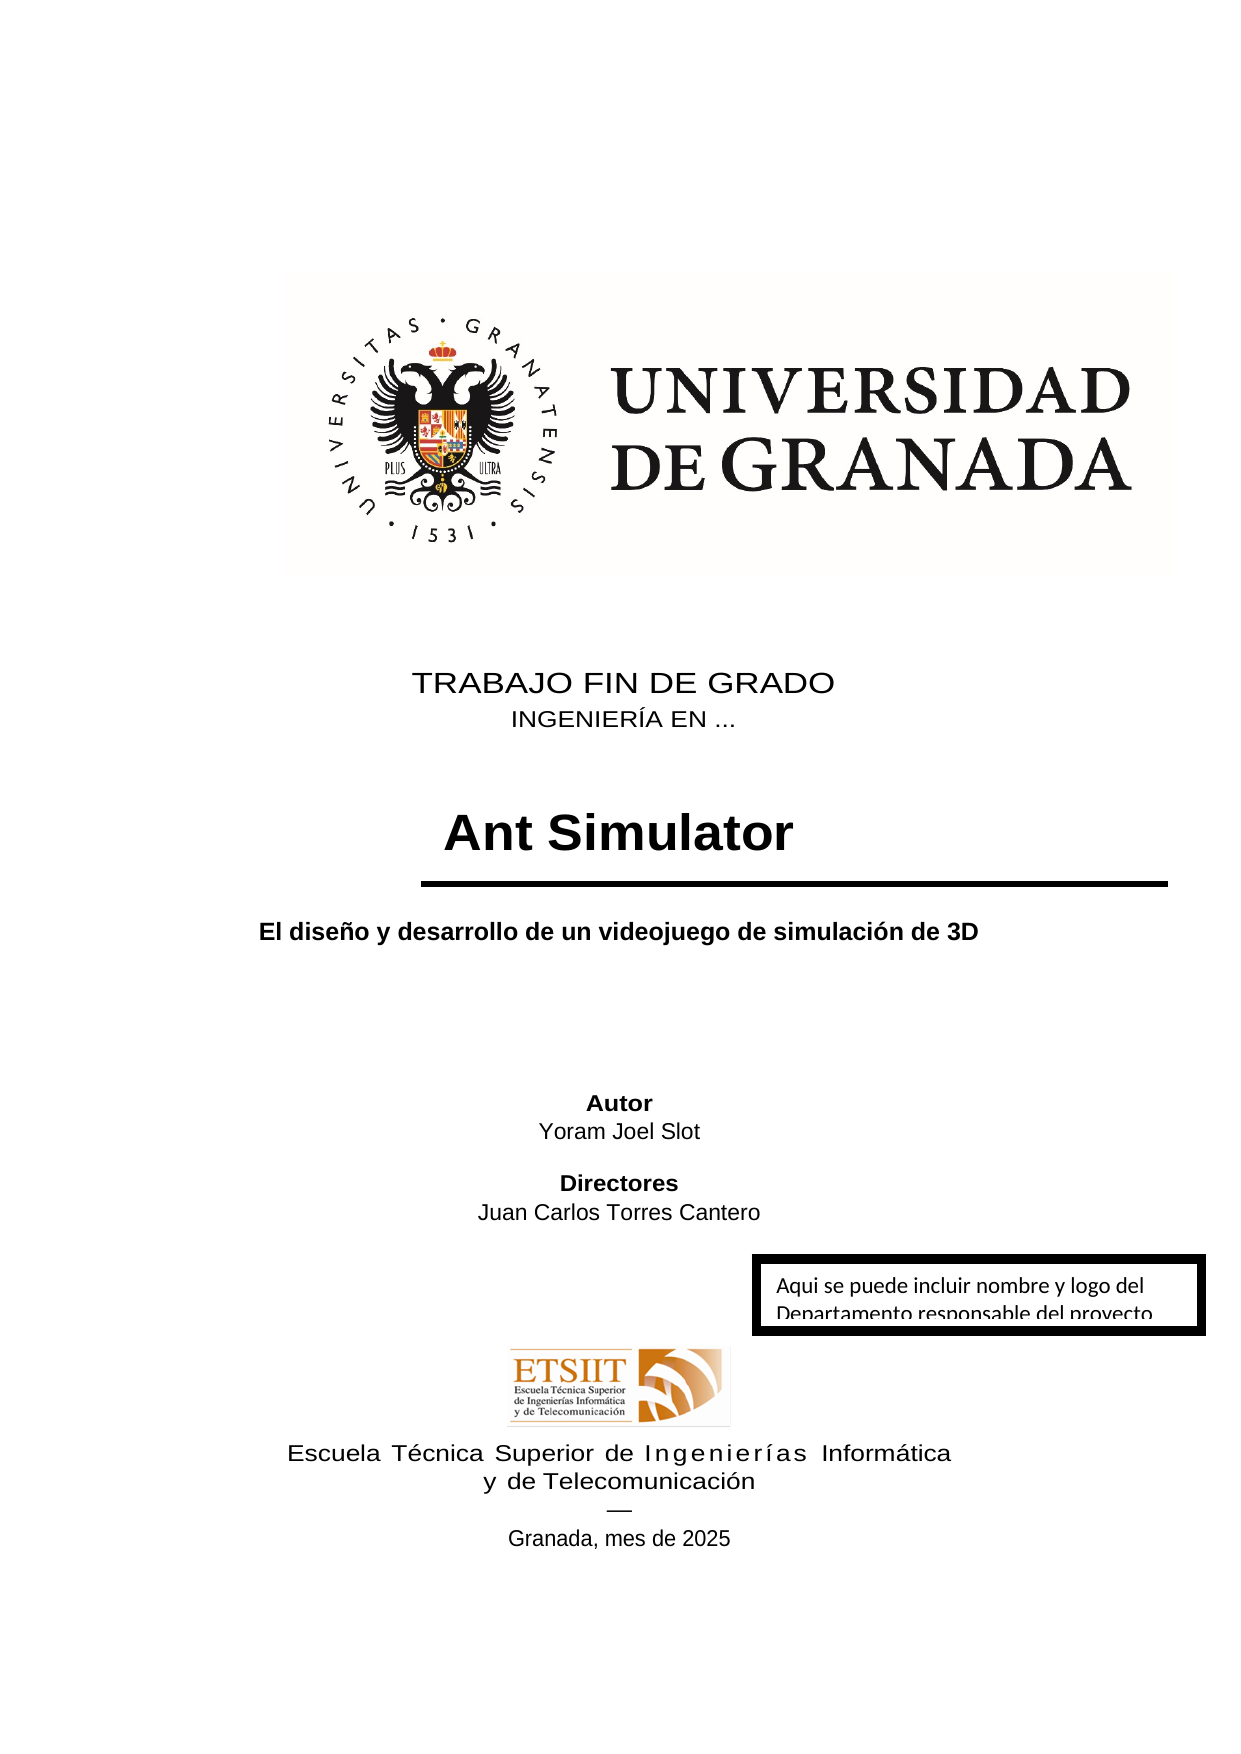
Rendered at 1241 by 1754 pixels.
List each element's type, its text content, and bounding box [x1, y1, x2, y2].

text Yoram Joel Slot [427, 1118, 811, 1144]
text Granada, mes de 2025 [382, 1524, 856, 1551]
text TRABAJO FIN DE GRADO [181, 666, 1065, 700]
text Escuela Técnica Superior de Ingenierías Informática y de Telecomunicación [276, 1439, 962, 1495]
subtitle Ant Simulator [175, 802, 1063, 861]
text Juan Carlos Torres Cantero [434, 1199, 804, 1225]
subtitle Directores [557, 1170, 681, 1197]
subtitle El diseño y desarrollo de un videojuego de simulación de 3D [175, 917, 1063, 946]
subtitle Autor [583, 1089, 655, 1116]
text — [175, 1496, 1063, 1523]
picture [507, 1345, 731, 1427]
picture [282, 272, 1173, 576]
text INGENIERÍA EN ... [181, 706, 1065, 732]
text Aqui se puede incluir nombre y logo del Departamento responsable del proyecto [776, 1271, 1182, 1319]
